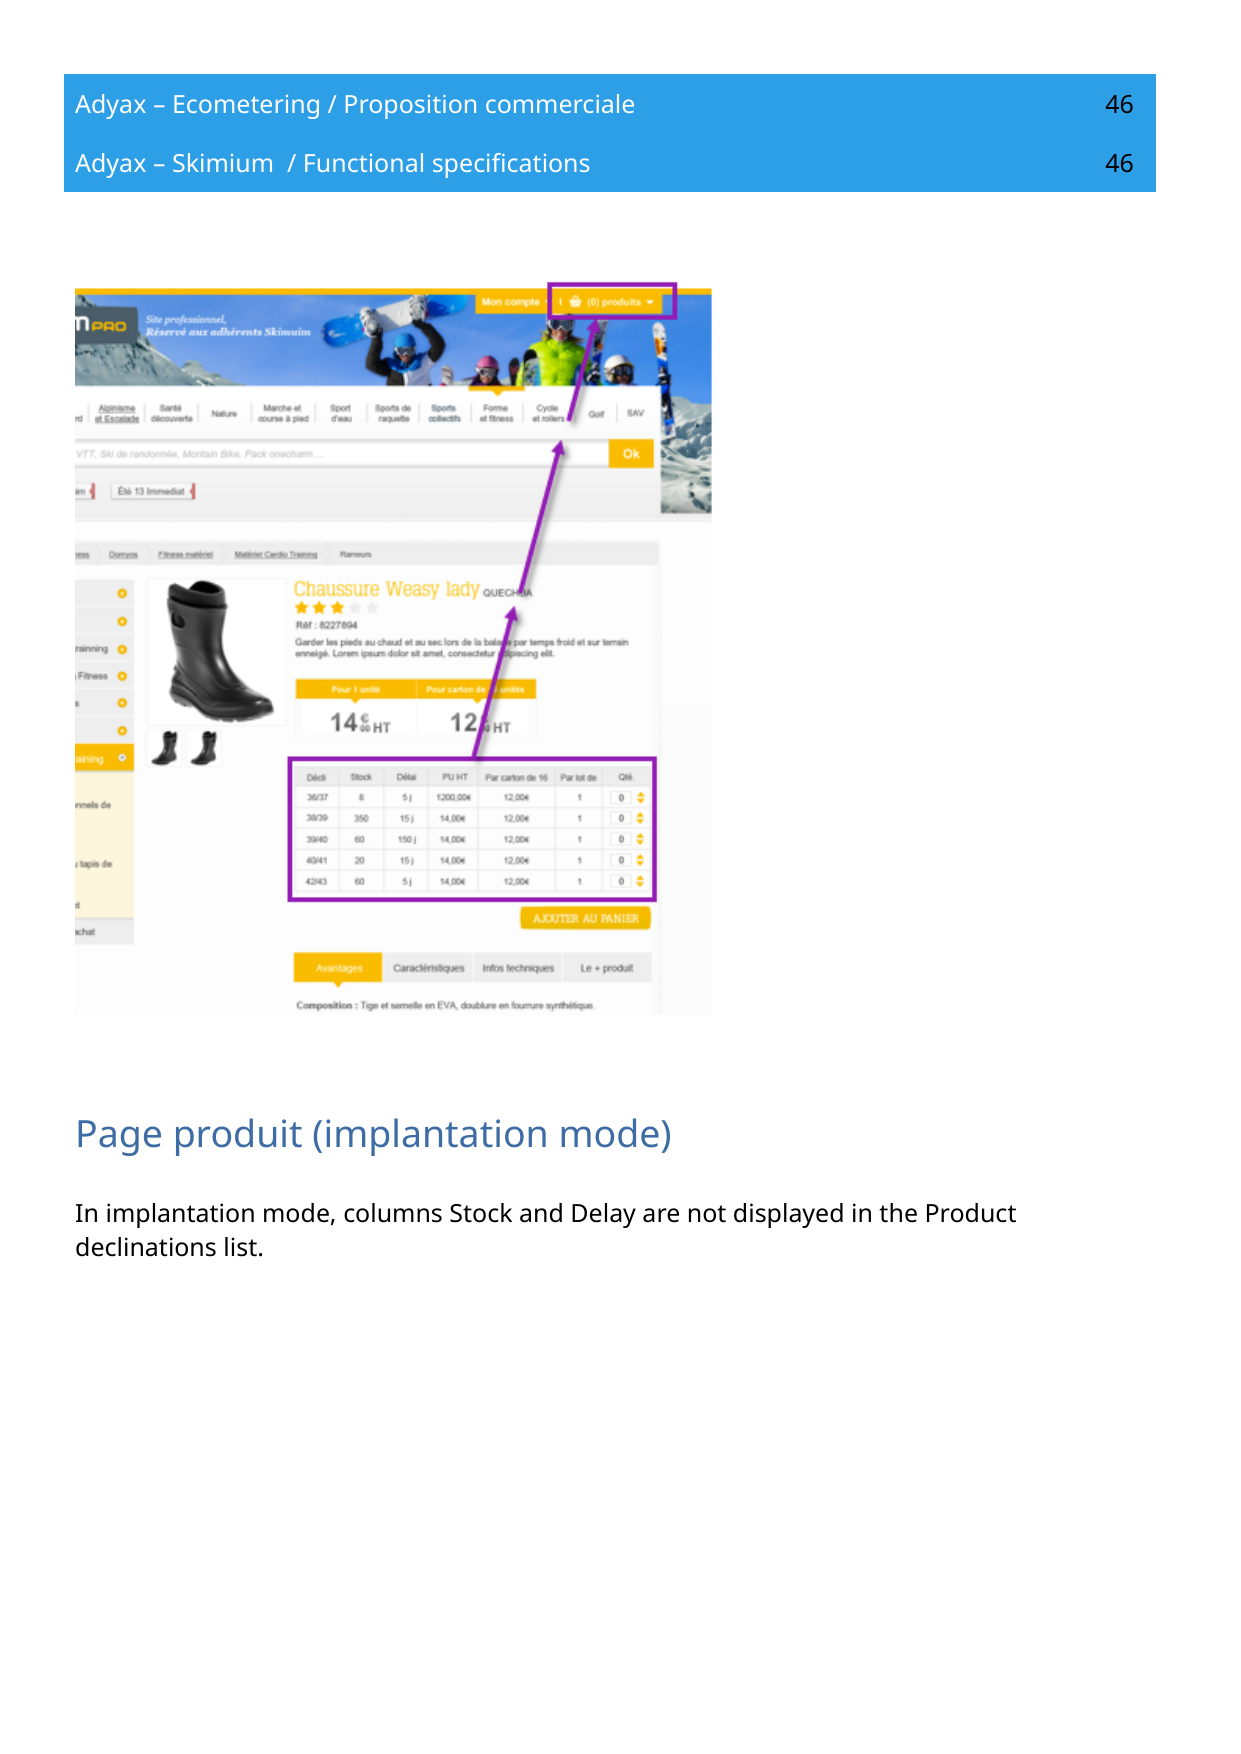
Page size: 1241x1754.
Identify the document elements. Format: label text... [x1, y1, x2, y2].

text In implantation mode, columns Stock and Delay are not displayed in the Product declinations list. [75, 1196, 1165, 1264]
subtitle Page produit (implantation mode) [75, 1107, 1165, 1158]
picture [75, 260, 725, 1015]
